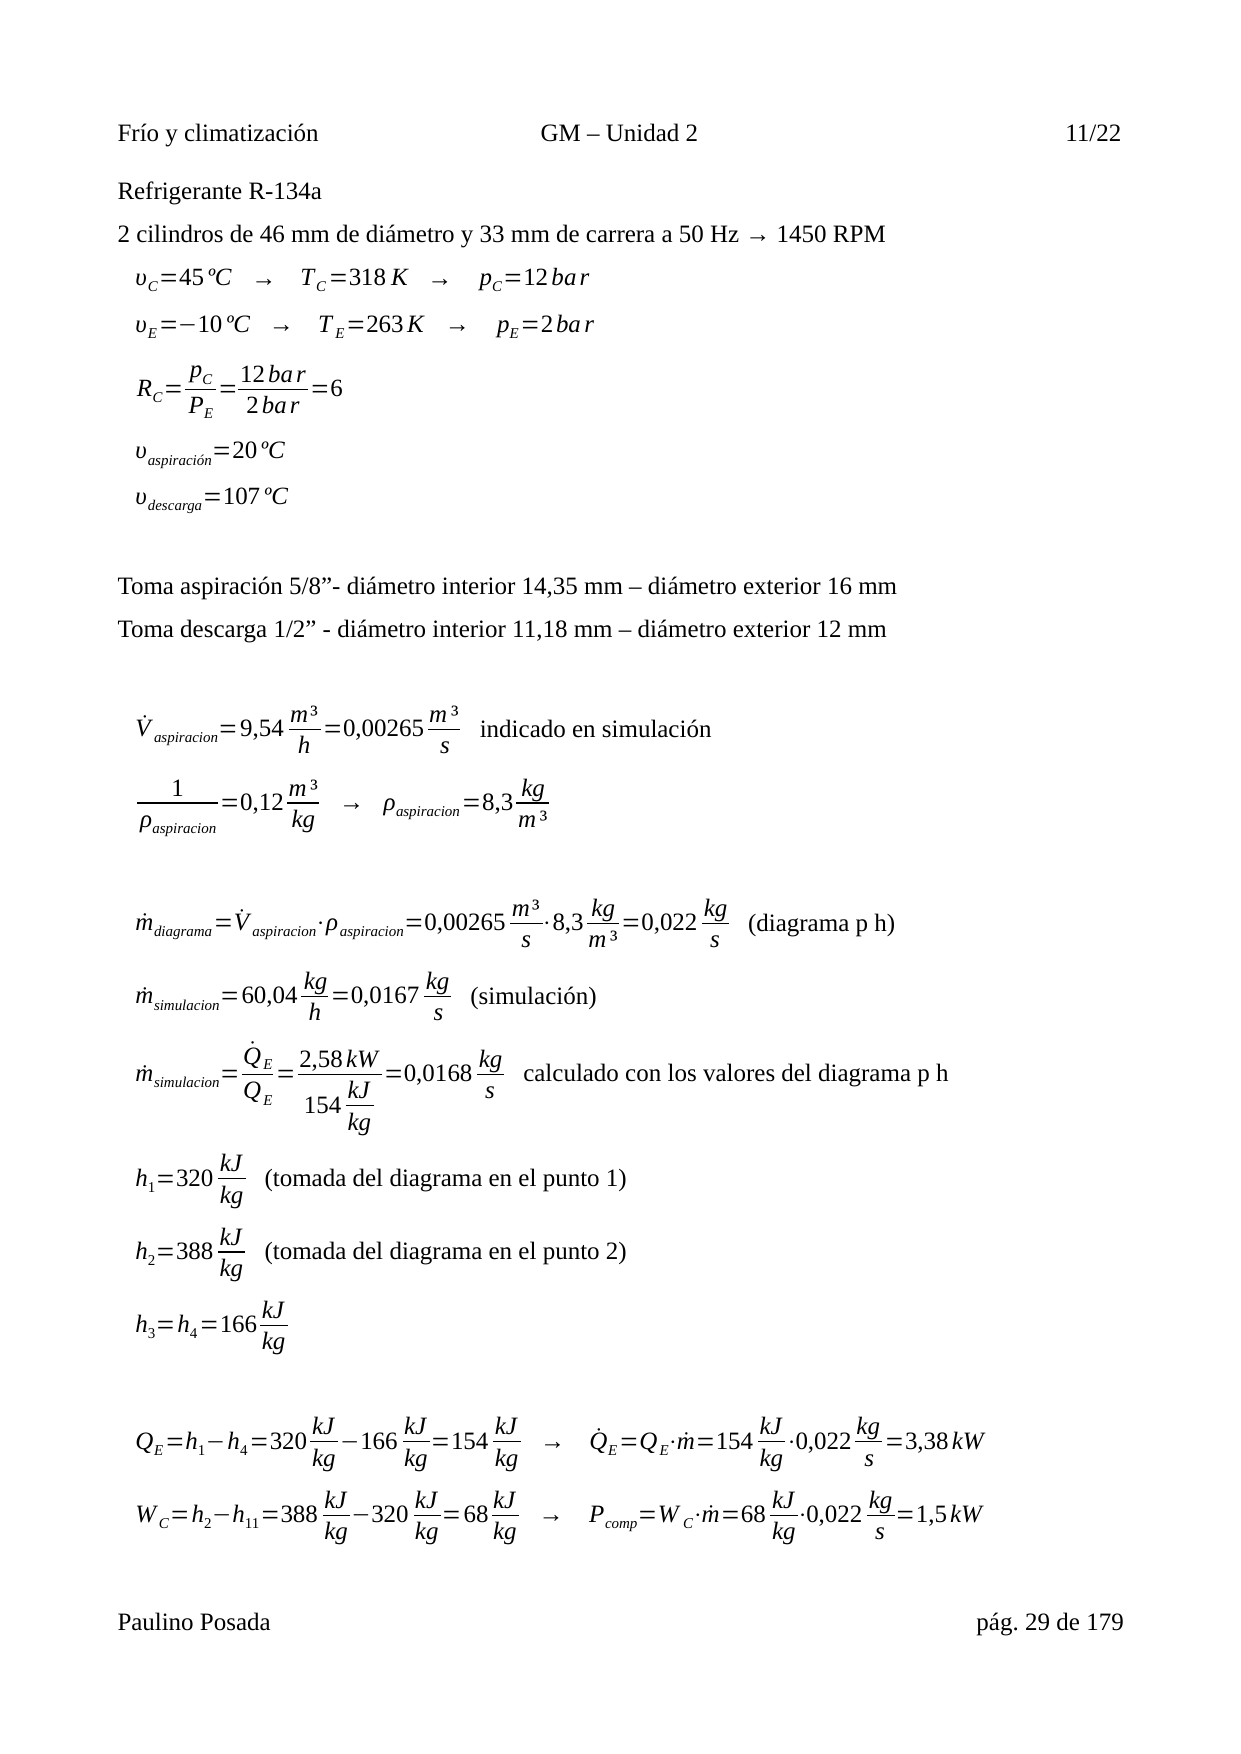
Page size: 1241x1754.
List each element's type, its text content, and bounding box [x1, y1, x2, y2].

text → [117, 1413, 1123, 1472]
text (diagrama p h) [117, 894, 1123, 953]
text → → [117, 263, 1123, 295]
text (tomada del diagrama en el punto 1) [117, 1150, 1123, 1209]
text (simulación) [117, 968, 1123, 1027]
text calculado con los valores del diagrama p h [117, 1041, 1123, 1136]
text → [117, 1486, 1123, 1545]
text Toma descarga 1/2” - diámetro interior 11,18 mm – diámetro exterior 12 mm [117, 614, 1123, 643]
text → [117, 774, 1123, 837]
text (tomada del diagrama en el punto 2) [117, 1223, 1123, 1282]
text 2 cilindros de 46 mm de diámetro y 33 mm de carrera a 50 Hz → 1450 RPM [117, 219, 1123, 248]
text Refrigerante R-134a [117, 176, 1123, 205]
text Toma aspiración 5/8”- diámetro interior 14,35 mm – diámetro exterior 16 mm [117, 571, 1123, 600]
text indicado en simulación [117, 701, 1123, 760]
text → → [117, 309, 1123, 342]
